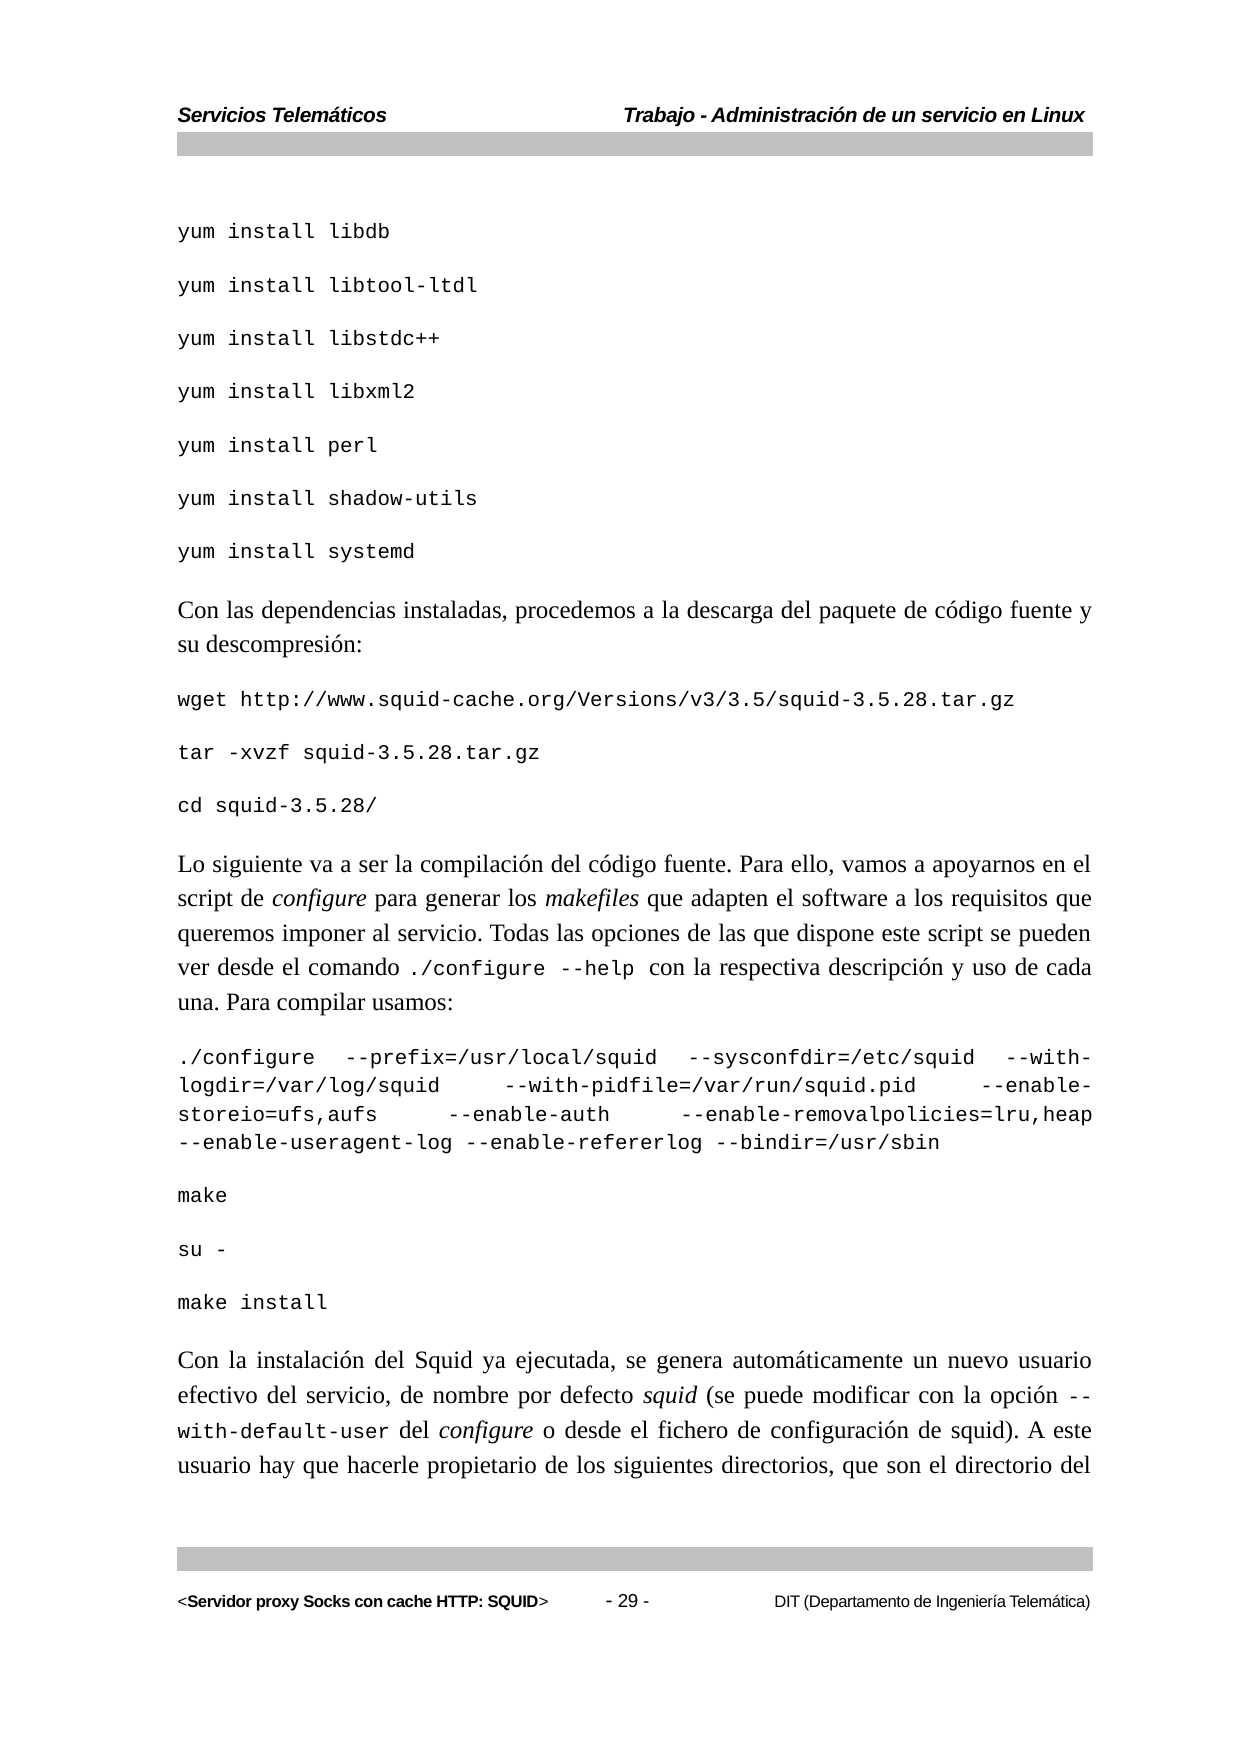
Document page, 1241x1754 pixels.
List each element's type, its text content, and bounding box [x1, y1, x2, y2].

text yum install libtool-ltdl [177, 275, 1093, 298]
text yum install systemd [177, 541, 1093, 565]
text yum install libstdc++ [177, 328, 1093, 352]
text tar -xvzf squid-3.5.28.tar.gz [177, 742, 1093, 766]
text yum install shadow-utils [177, 488, 1093, 512]
text Lo siguiente va a ser la compilación del código fuente. Para ello, vamos a apoyarnos en el script de configure para generar los makefiles que adapten el software a los requisitos que queremos imponer al servicio. Todas las opciones de las que dispone este script se pueden ver desde el comando ./configure --help con la respectiva descripción y uso de cada una. Para compilar usamos: [177, 849, 1093, 1016]
text make install [177, 1292, 1093, 1316]
text su - [177, 1239, 1093, 1262]
text yum install libxml2 [177, 381, 1093, 405]
text wget http://www.squid-cache.org/Versions/v3/3.5/squid-3.5.28.tar.gz [177, 689, 1093, 712]
text cd squid-3.5.28/ [177, 795, 1093, 819]
text Con las dependencias instaladas, procedemos a la descarga del paquete de código fuente y su descompresión: [177, 595, 1093, 658]
text yum install libdb [177, 221, 1093, 245]
text yum install perl [177, 435, 1093, 458]
text Con la instalación del Squid ya ejecutada, se genera automáticamente un nuevo usuario efectivo del servicio, de nombre por defecto squid (se puede modificar con la opción --with-default-user del configure o desde el fichero de configuración de squid). A este usuario hay que hacerle propietario de los siguientes directorios, que son el directorio del [177, 1345, 1093, 1479]
text ./configure --prefix=/usr/local/squid --sysconfdir=/etc/squid --with-logdir=/var/log/squid --with-pidfile=/var/run/squid.pid --enable-storeio=ufs,aufs --enable-auth --enable-removalpolicies=lru,heap --enable-useragent-log --enable-refererlog --bindir=/usr/sbin [177, 1047, 1093, 1156]
text make [177, 1185, 1093, 1209]
